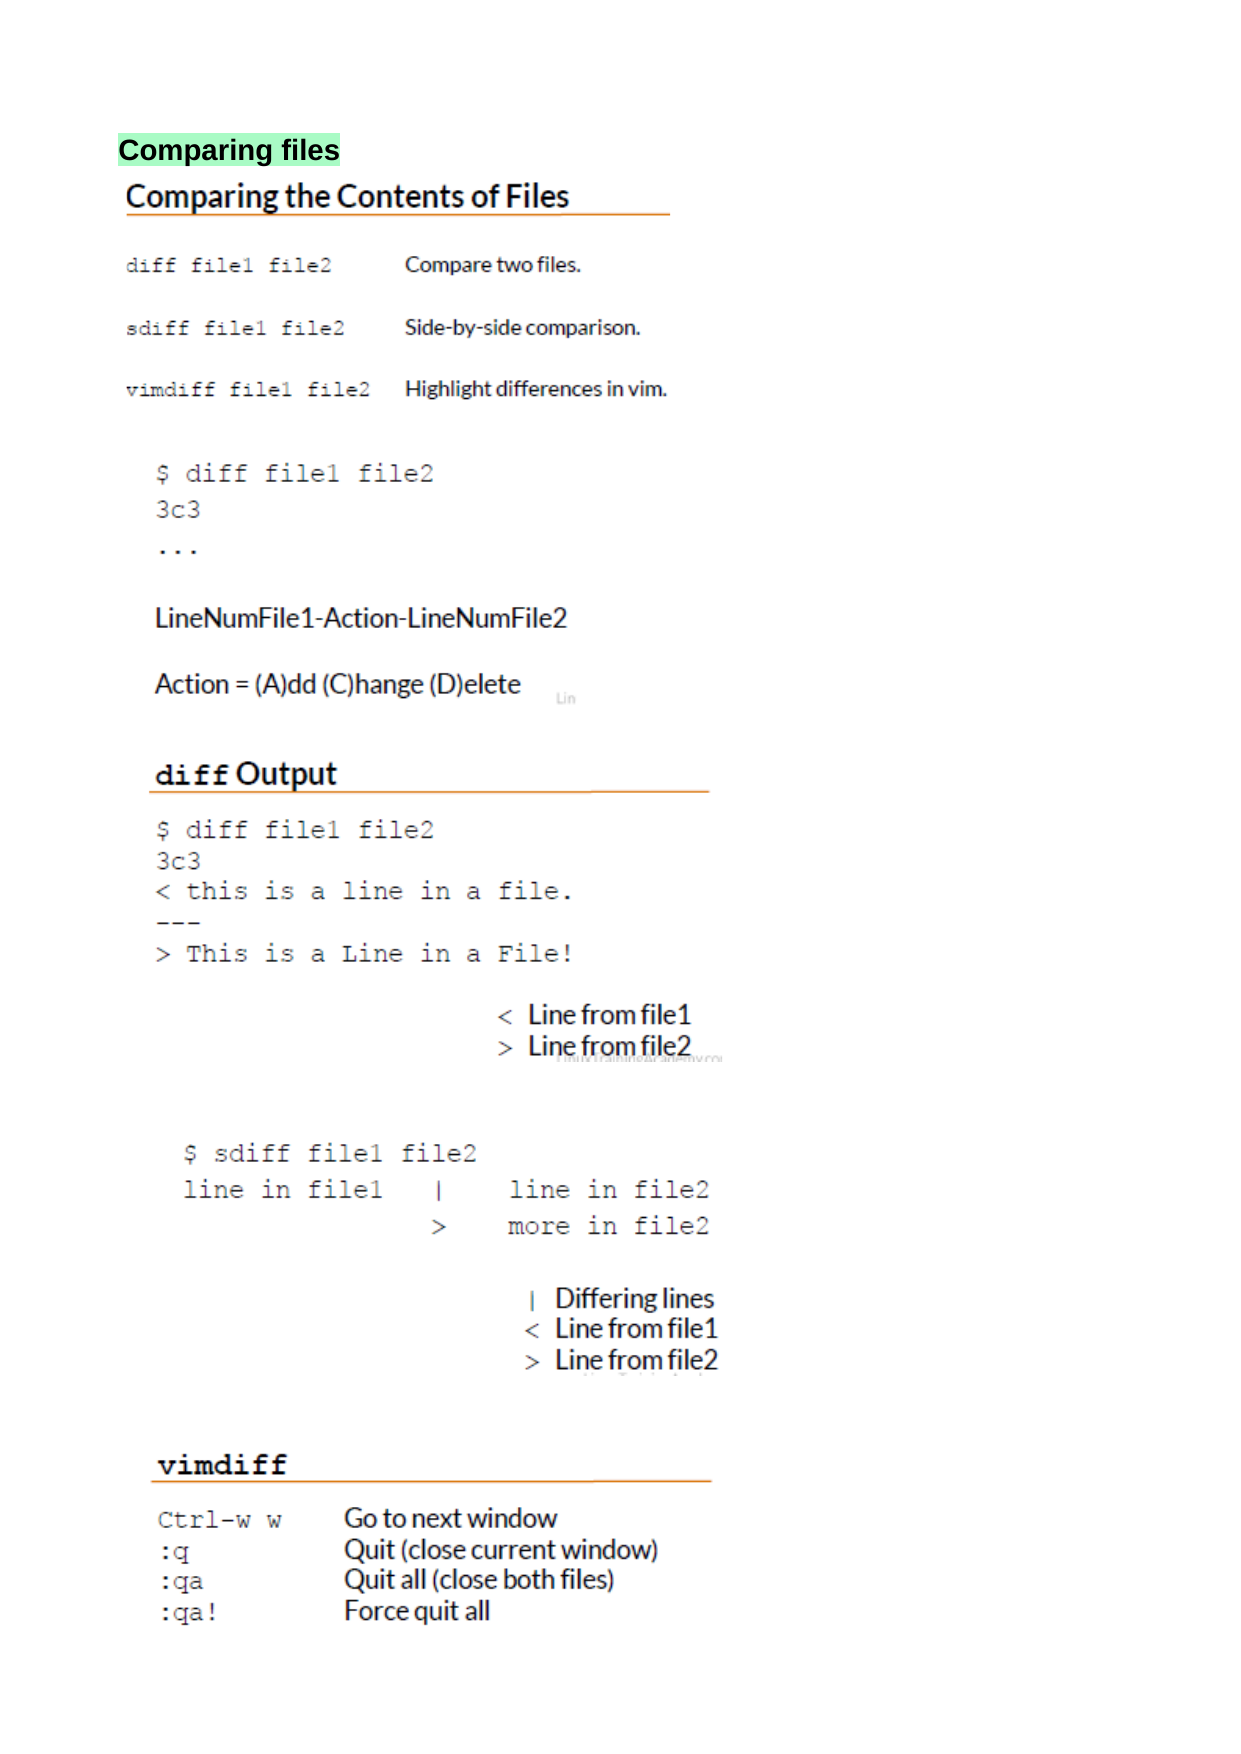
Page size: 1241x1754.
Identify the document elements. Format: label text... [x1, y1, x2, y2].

picture [148, 757, 723, 1062]
picture [155, 1122, 742, 1376]
subtitle Comparing files [340, 133, 1122, 166]
picture [149, 1448, 719, 1655]
picture [143, 449, 577, 708]
picture [126, 178, 671, 420]
